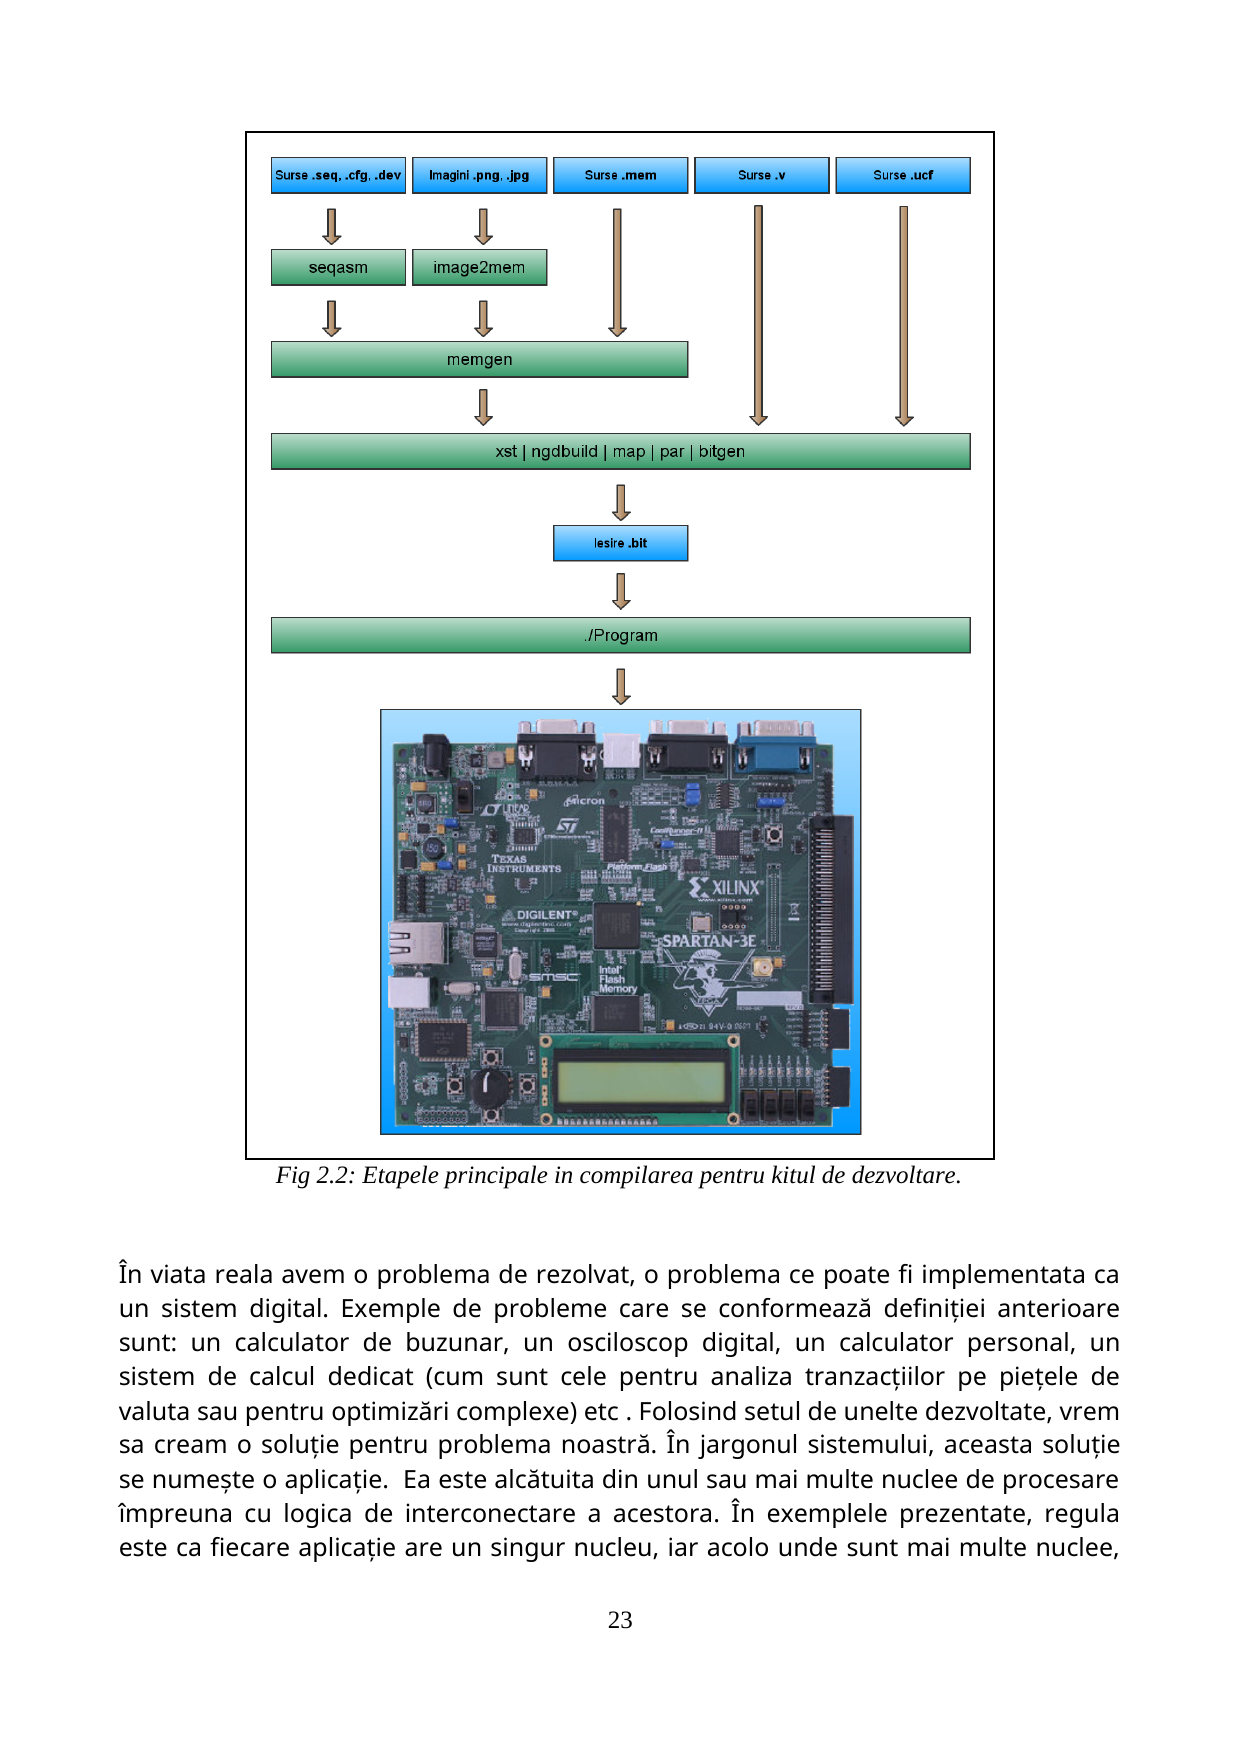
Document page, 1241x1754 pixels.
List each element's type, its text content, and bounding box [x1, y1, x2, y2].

text În viata reala avem o problema de rezolvat, o problema ce poate fi implementata ca un sistem digital. Exemple de probleme care se conformează definiției anterioare sunt: un calculator de buzunar, un osciloscop digital, un calculator personal, un sistem de calcul dedicat (cum sunt cele pentru analiza tranzacțiilor pe piețele de valuta sau pentru optimizări complexe) etc . Folosind setul de unelte dezvoltate, vrem sa cream o soluție pentru problema noastră. În jargonul sistemului, aceasta soluție se numește o aplicație. Ea este alcătuita din unul sau mai multe nuclee de procesare împreuna cu logica de interconectare a acestora. În exemplele prezentate, regula este ca fiecare aplicație are un singur nucleu, iar acolo unde sunt mai multe nuclee, [118, 1257, 1122, 1563]
text Fig 2.2: Etapele principale in compilarea pentru kitul de dezvoltare. [245, 1160, 995, 1189]
text [247, 133, 993, 1158]
picture [250, 136, 990, 1155]
